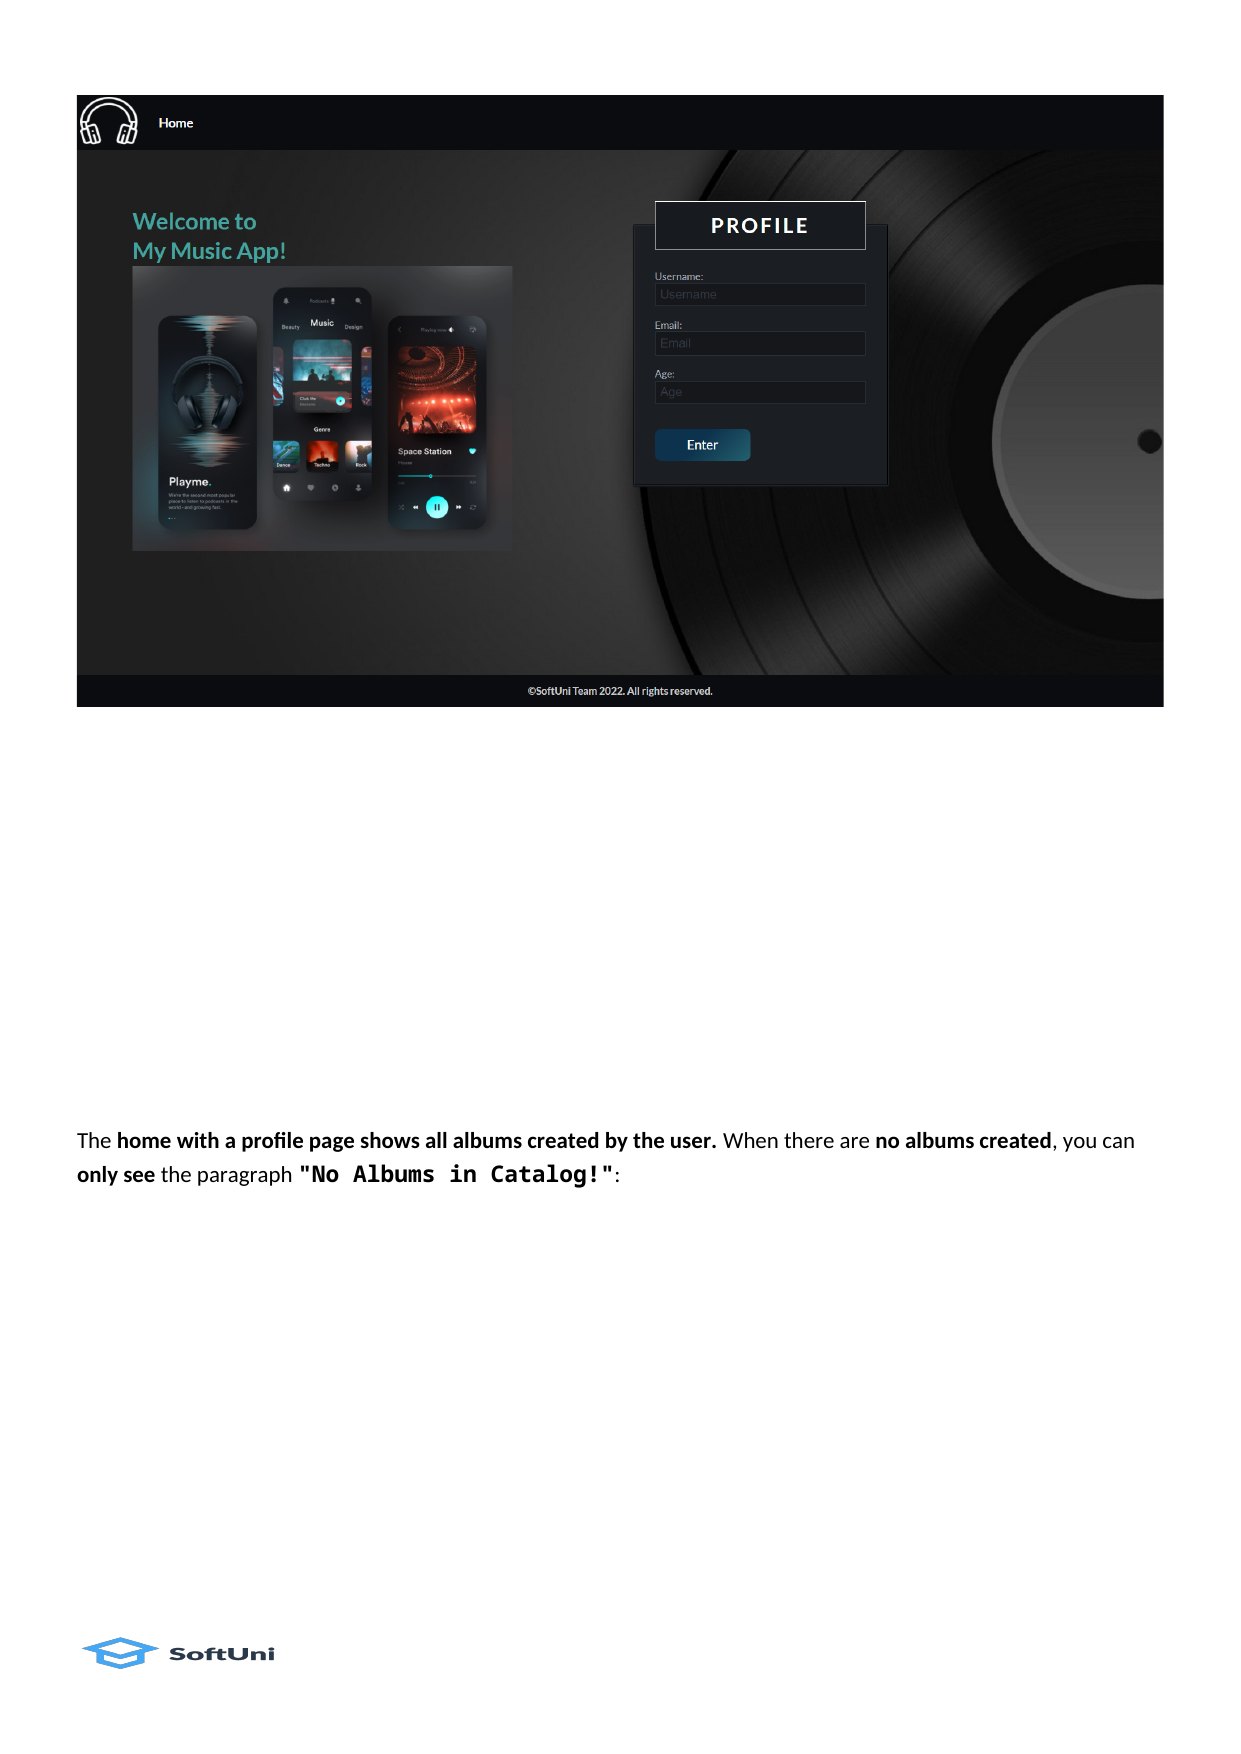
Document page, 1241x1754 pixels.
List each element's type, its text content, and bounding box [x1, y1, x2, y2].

text The home with a profile page shows all albums created by the user. When there are no albums created, you can only see the paragraph "No Albums in Catalog!": [77, 1126, 1163, 1190]
picture [75, 1635, 281, 1672]
picture [76, 95, 1164, 707]
